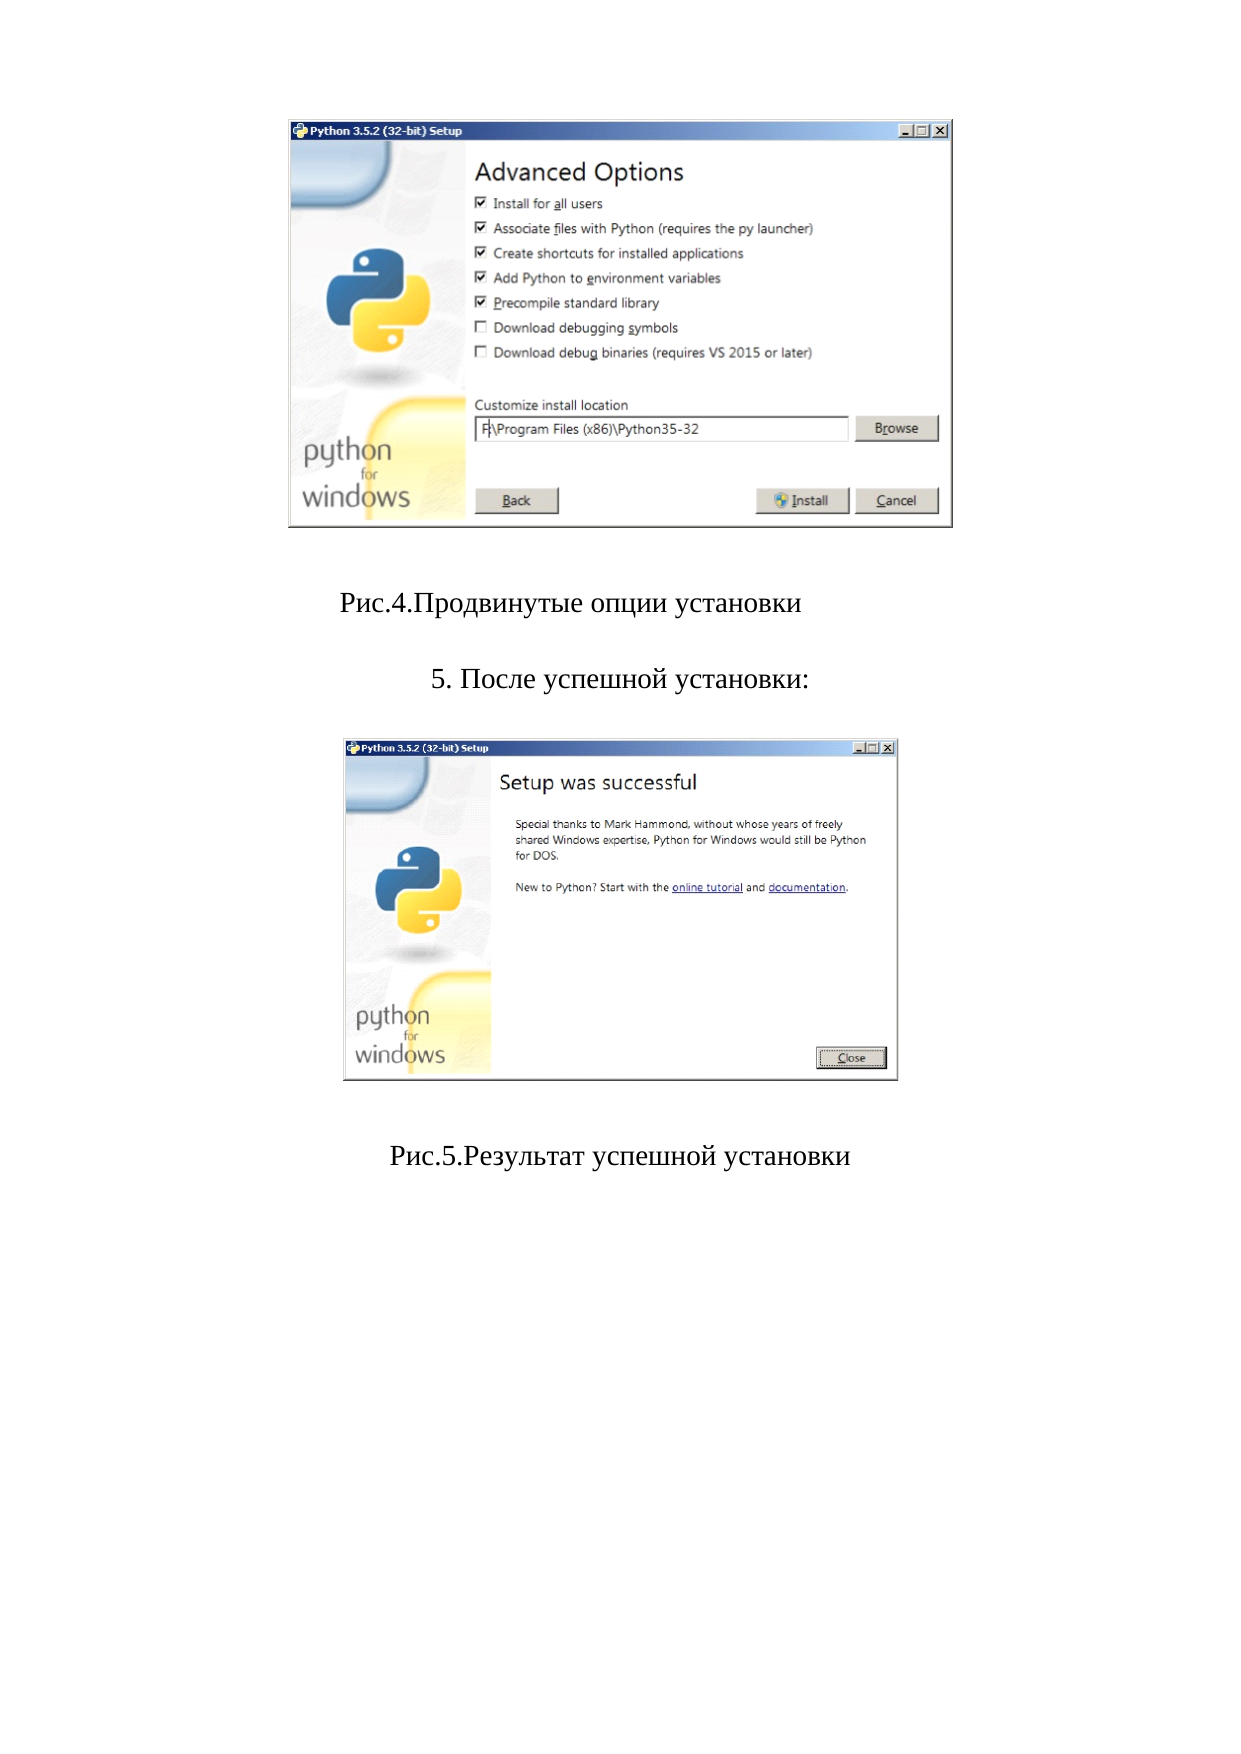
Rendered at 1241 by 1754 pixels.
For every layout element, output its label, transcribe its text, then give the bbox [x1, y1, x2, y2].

text 5. После успешной установки: [118, 661, 1122, 694]
text Рис.4.Продвинутые опции установки [266, 586, 1122, 619]
text Рис.5.Результат успешной установки [118, 1138, 1122, 1172]
